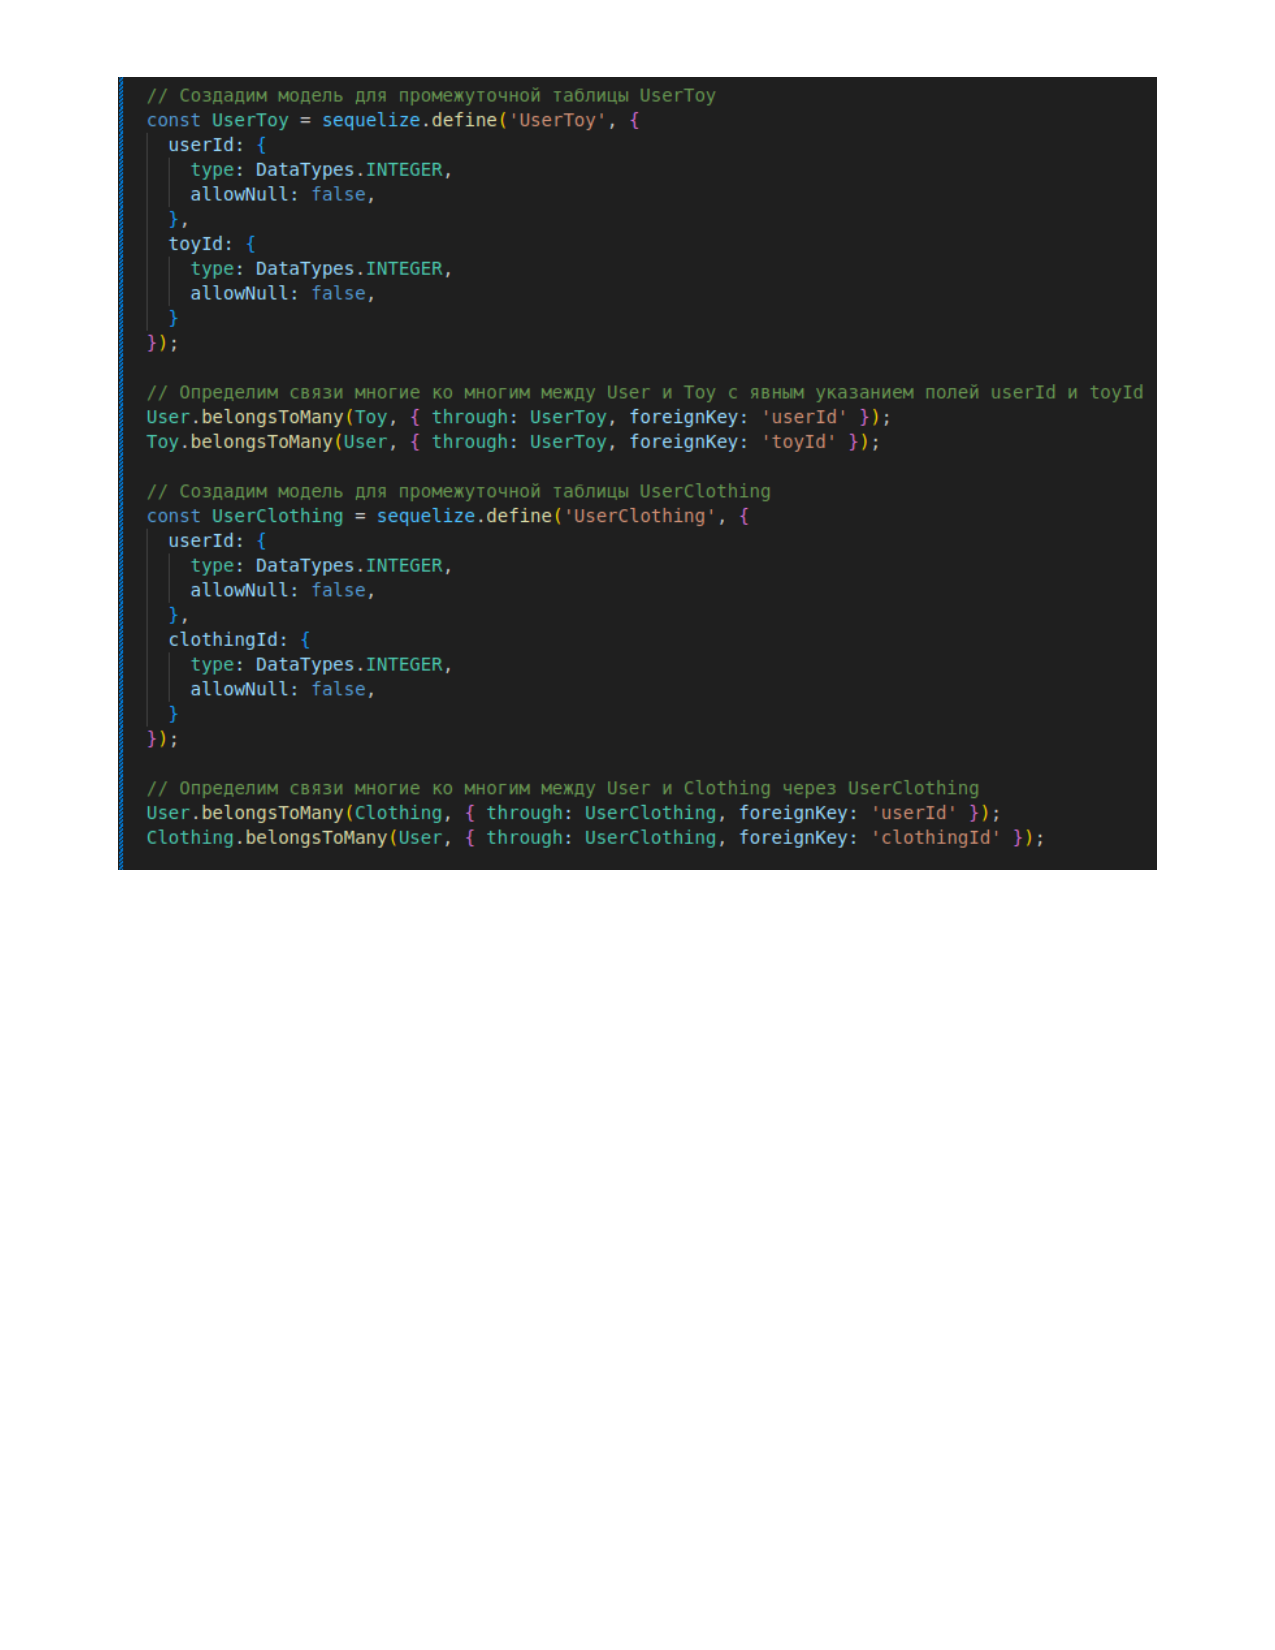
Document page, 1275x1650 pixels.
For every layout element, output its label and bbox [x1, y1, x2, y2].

picture [118, 77, 1157, 870]
